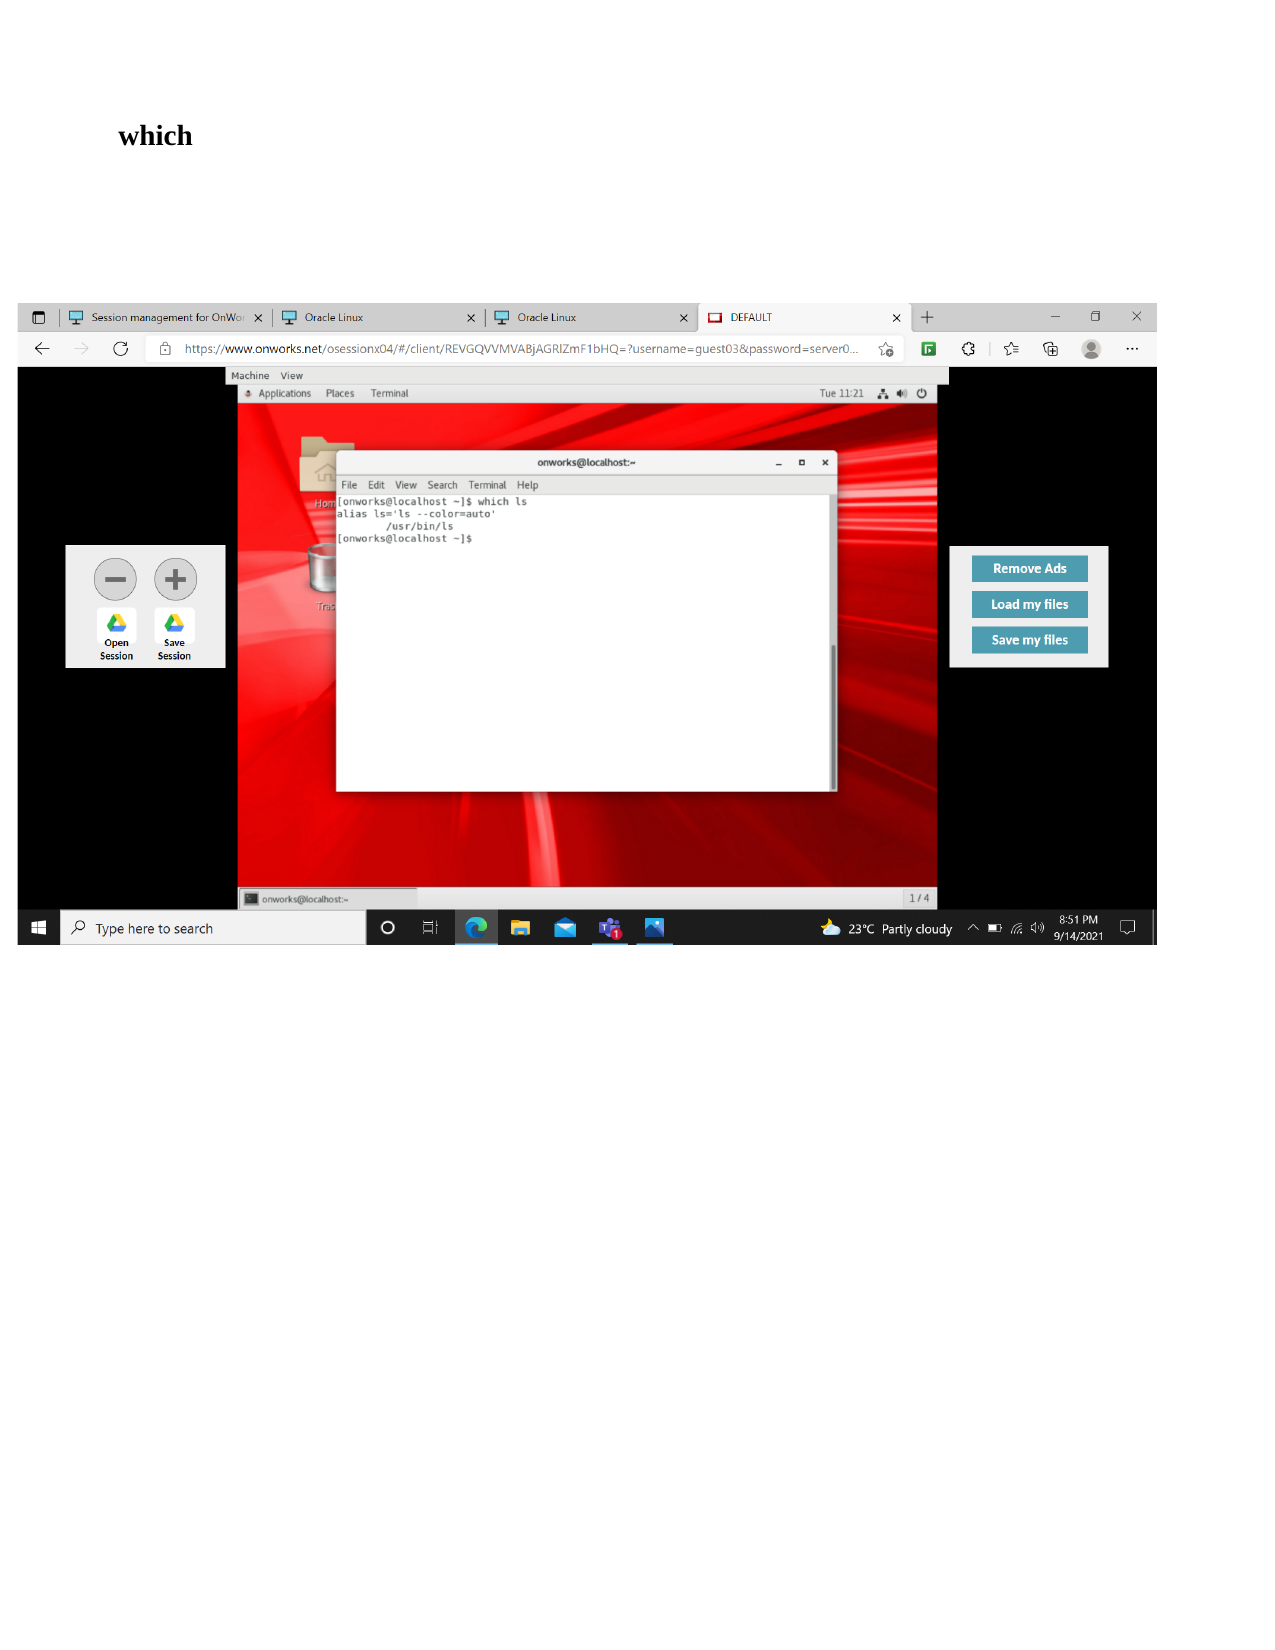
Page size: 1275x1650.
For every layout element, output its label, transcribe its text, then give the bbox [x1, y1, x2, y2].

picture [17, 303, 1157, 945]
text which [118, 118, 1157, 152]
